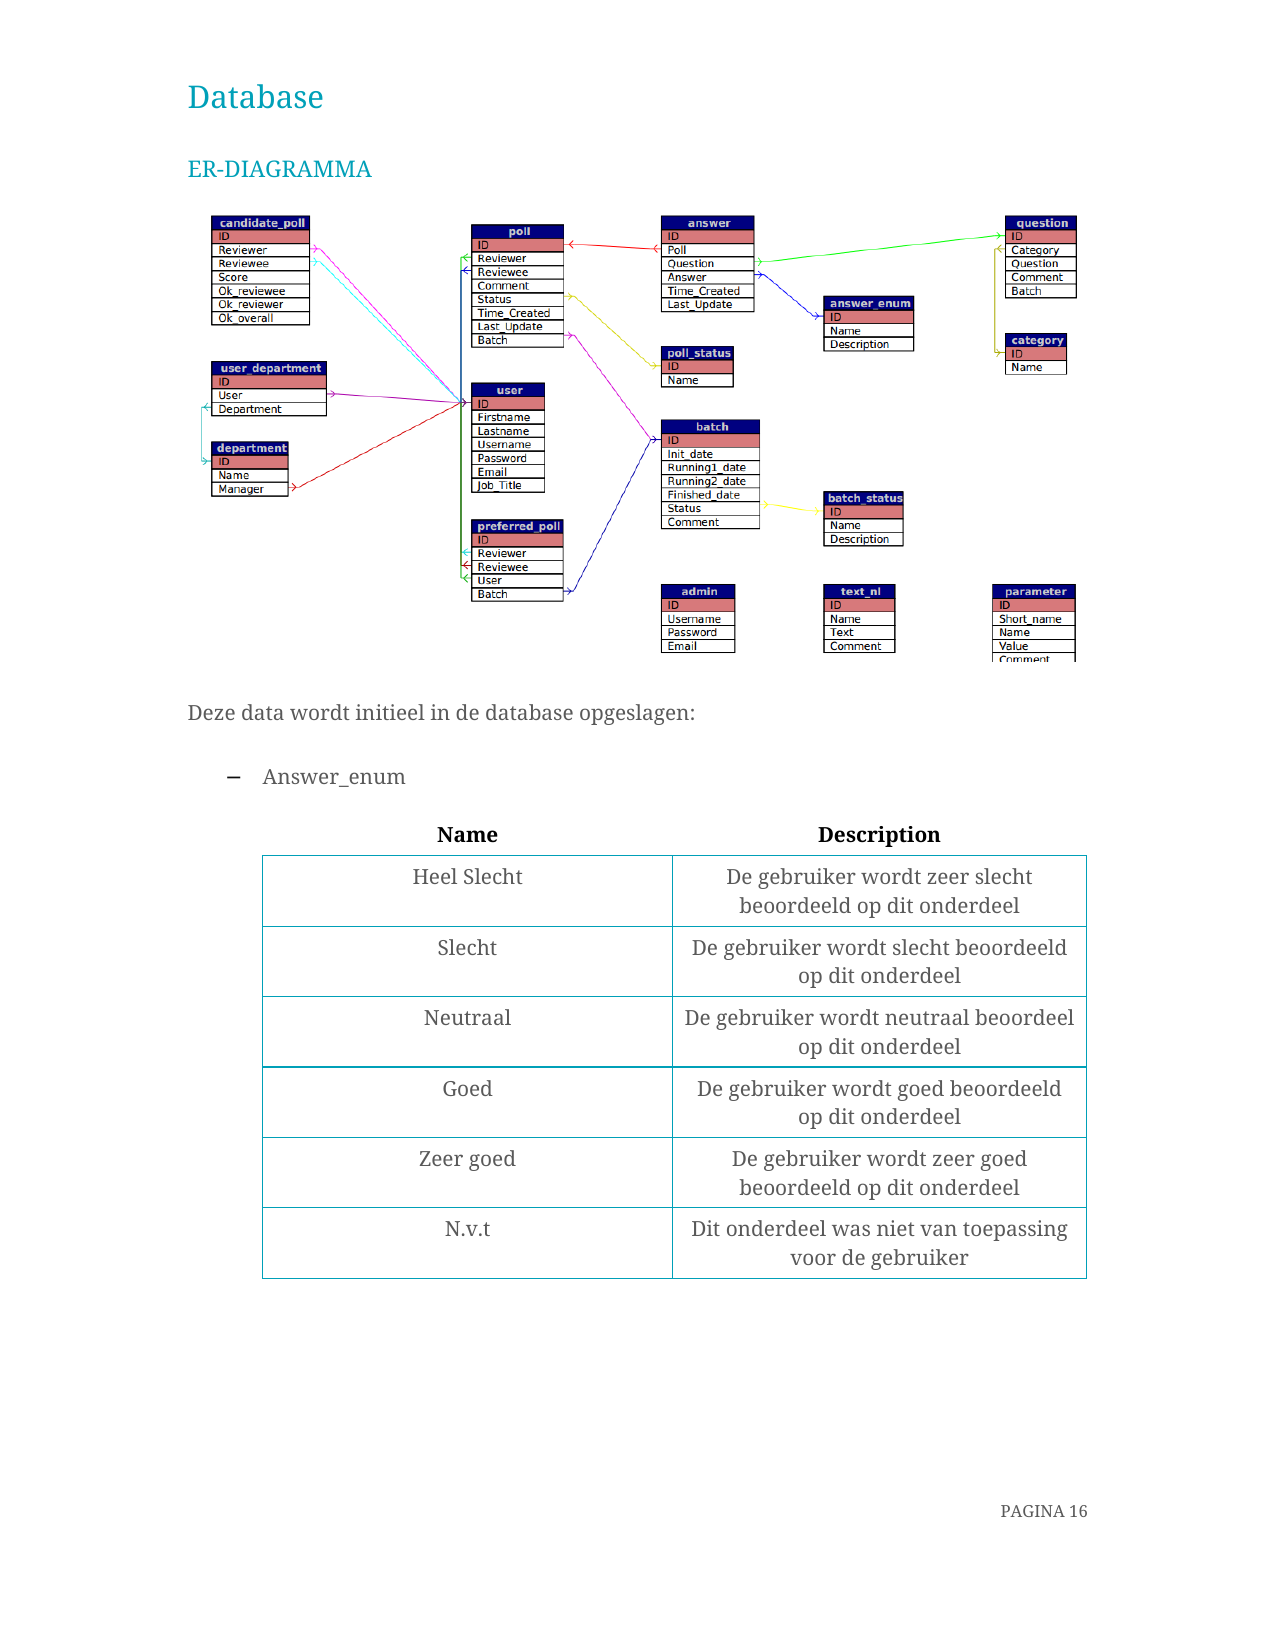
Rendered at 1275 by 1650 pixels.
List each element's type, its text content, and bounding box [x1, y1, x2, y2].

table_header Name [263, 814, 672, 855]
table_cell N.v.t [263, 1208, 672, 1278]
table_cell Dit onderdeel was niet van toepassing voor de gebruiker [673, 1208, 1086, 1278]
table_cell Neutraal [263, 997, 672, 1066]
table_cell Goed [263, 1068, 672, 1137]
table_header Description [672, 814, 1086, 855]
table_cell De gebruiker wordt zeer goed beoordeeld op dit onderdeel [673, 1138, 1086, 1207]
list Answer_enum [225, 762, 1087, 791]
table_cell De gebruiker wordt slecht beoordeeld op dit onderdeel [673, 927, 1086, 996]
table_cell Zeer goed [263, 1138, 672, 1207]
subtitle Database [187, 75, 1087, 118]
table_cell De gebruiker wordt goed beoordeeld op dit onderdeel [673, 1068, 1086, 1137]
table_cell De gebruiker wordt neutraal beoordeel op dit onderdeel [673, 997, 1086, 1066]
table_cell De gebruiker wordt zeer slecht beoordeeld op dit onderdeel [673, 856, 1086, 926]
text Deze data wordt initieel in de database opgeslagen: [187, 698, 1087, 726]
table_cell Heel Slecht [263, 856, 672, 926]
table_cell Slecht [263, 927, 672, 996]
subtitle ER-diagramma [187, 153, 1087, 184]
